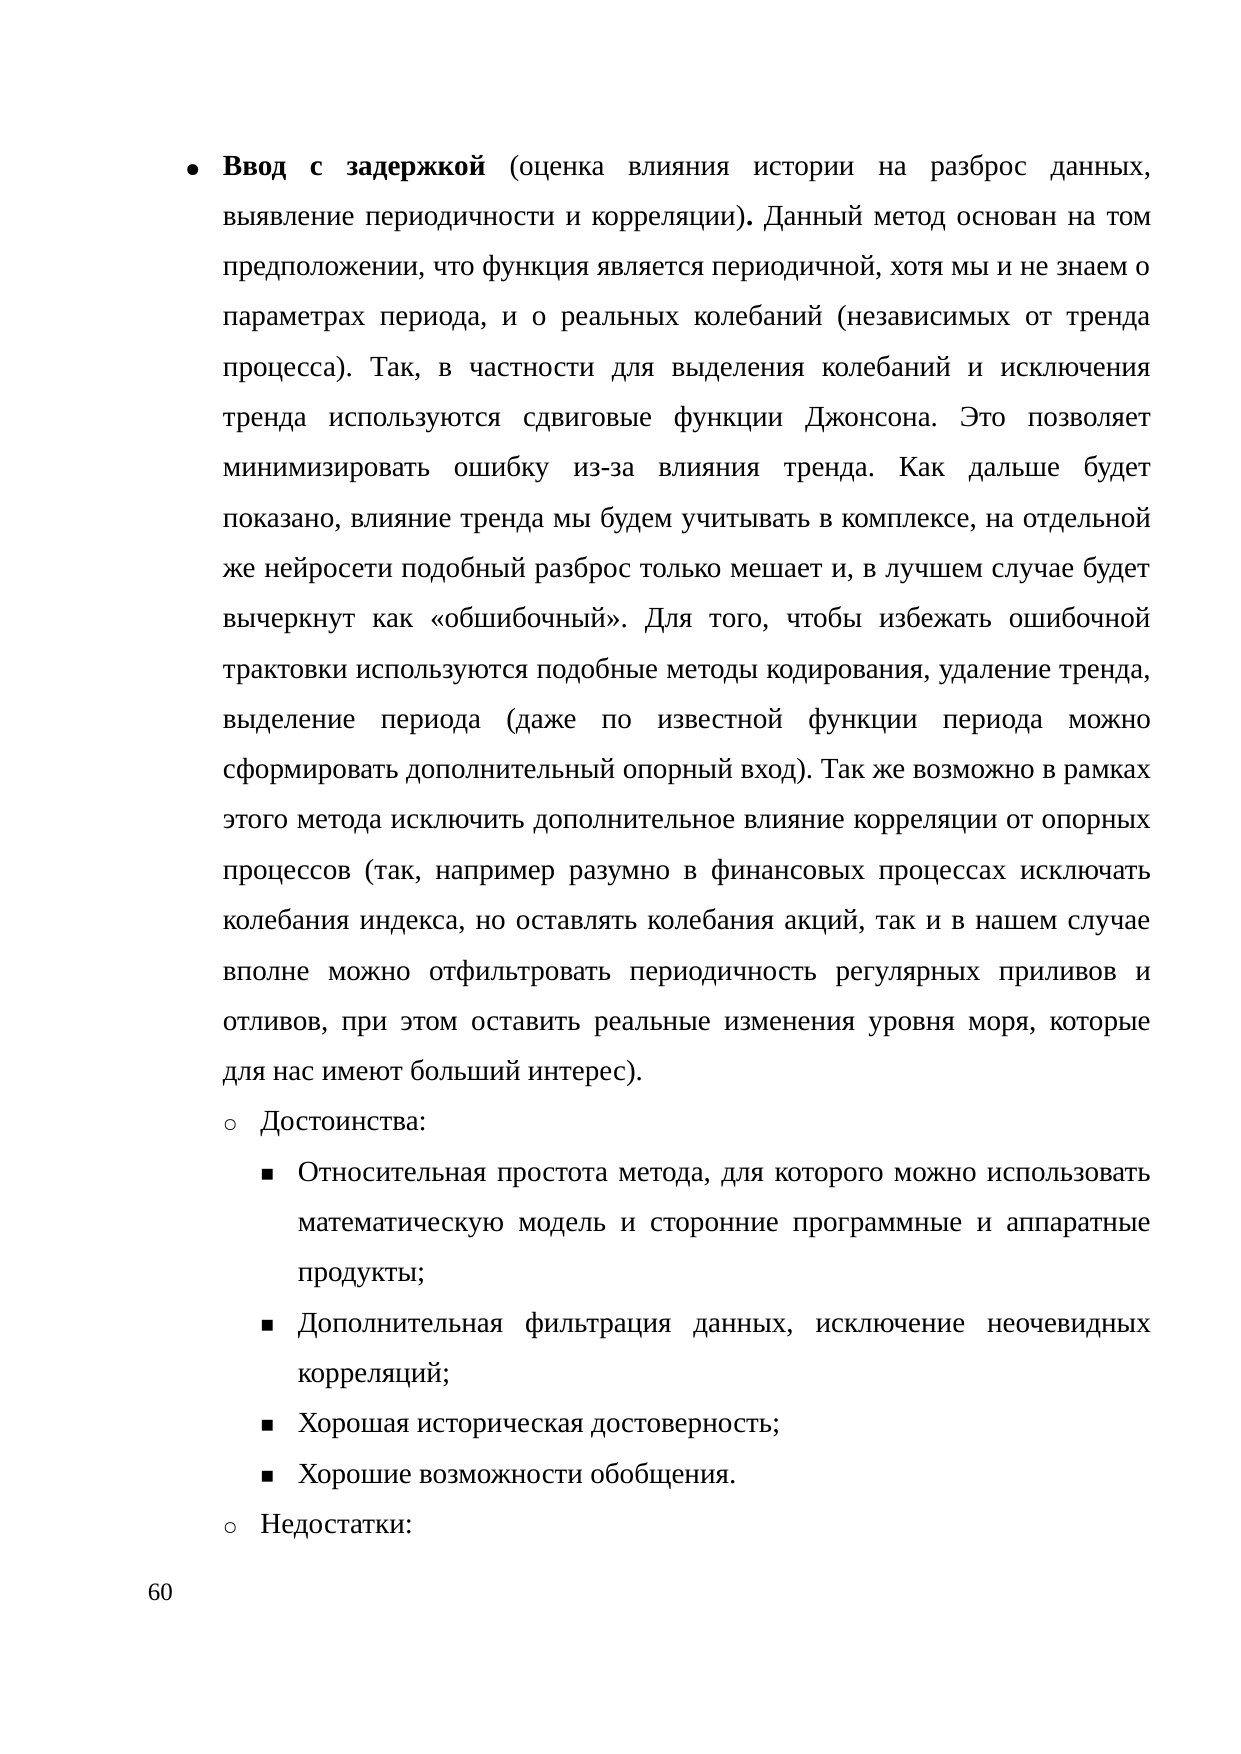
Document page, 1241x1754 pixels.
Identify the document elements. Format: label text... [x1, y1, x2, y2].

list Хорошая историческая достоверность; [260, 1405, 1152, 1439]
list Недостатки: [223, 1506, 1152, 1539]
list Дополнительная фильтрация данных, исключение неочевидных корреляций; [260, 1305, 1152, 1389]
list Достоинства: [223, 1103, 1152, 1137]
list Ввод с задержкой (оценка влияния истории на разброс данных, выявление периодичности и корреляции). Данный метод основан на том предположении, что функция является периодичной, хотя мы и не знаем о параметрах периода, и о реальных колебаний (независимых от тренда процесса). Так, в частности для выделения колебаний и исключения тренда используются сдвиговые функции Джонсона. Это позволяет минимизировать ошибку из-за влияния тренда. Как дальше будет показано, влияние тренда мы будем учитывать в комплексе, на отдельной же нейросети подобный разброс только мешает и, в лучшем случае будет вычеркнут как «обшибочный». Для того, чтобы избежать ошибочной трактовки используются подобные методы кодирования, удаление тренда, выделение периода (даже по известной функции периода можно сформировать дополнительный опорный вход). Так же возможно в рамках этого метода исключить дополнительное влияние корреляции от опорных процессов (так, например разумно в финансовых процессах исключать колебания индекса, но оставлять колебания акций, так и в нашем случае вполне можно отфильтровать периодичность регулярных приливов и отливов, при этом оставить реальные изменения уровня моря, которые для нас имеют больший интерес). [185, 148, 1152, 1087]
list Относительная простота метода, для которого можно использовать математическую модель и сторонние программные и аппаратные продукты; [260, 1154, 1152, 1288]
list Хорошие возможности обобщения. [260, 1456, 1152, 1489]
